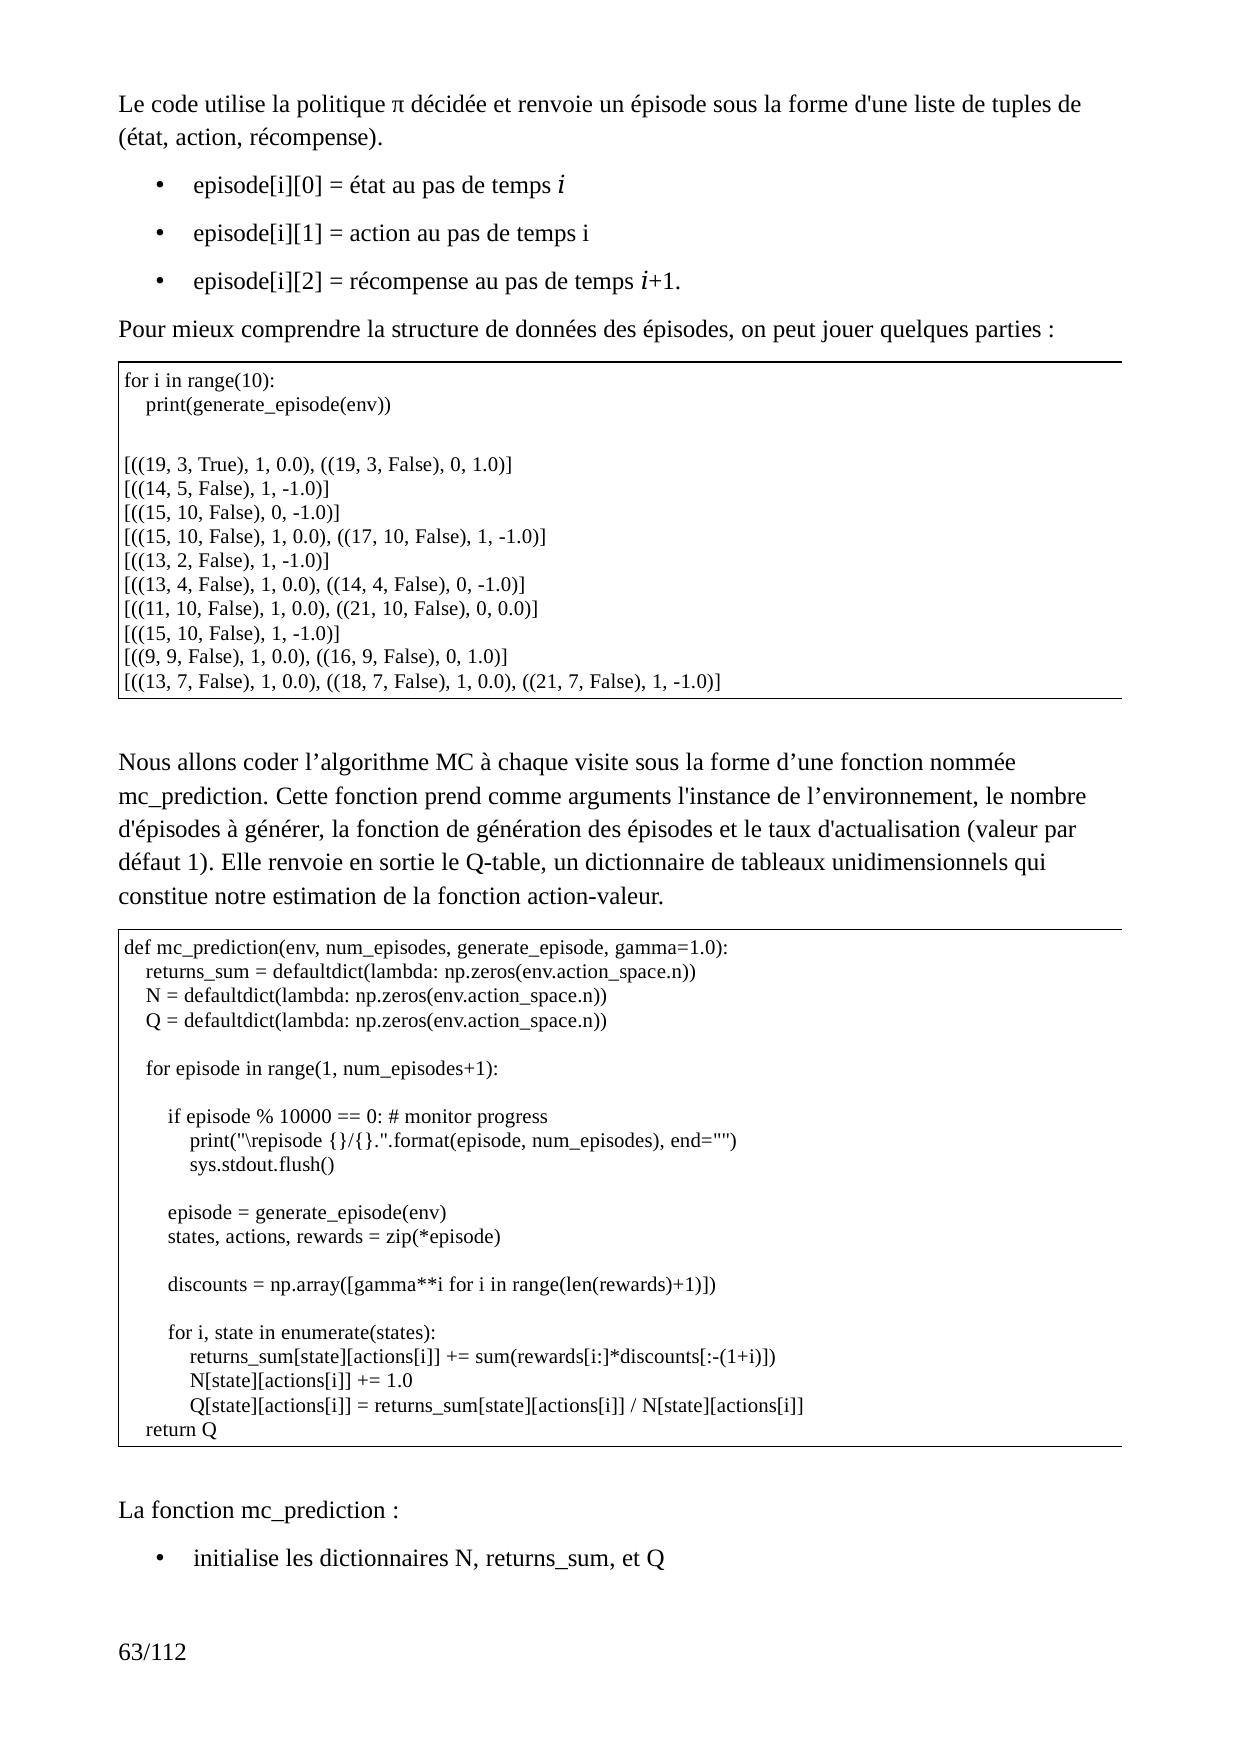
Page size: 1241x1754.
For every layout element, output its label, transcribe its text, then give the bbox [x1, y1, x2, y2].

list initialise les dictionnaires N, returns_sum, et Q [156, 1543, 1122, 1572]
list episode[i][0] = état au pas de temps 𝑖 [156, 170, 1122, 199]
text La fonction mc_prediction : [118, 1495, 1122, 1524]
table_cell [((19, 3, True), 1, 0.0), ((19, 3, False), 0, 1.0)] [((14, 5, False), 1, -1.0)] [((15, 10, False), 0, -1.0)] [((15, 10, False), 1, 0.0), ((17, 10, False), 1, -1.0)] [((13, 2, False), 1, -1.0)] [((13, 4, False), 1, 0.0), ((14, 4, False), 0, -1.0)] [((11, 10, False), 1, 0.0), ((21, 10, False), 0, 0.0)] [((15, 10, False), 1, -1.0)] [((9, 9, False), 1, 0.0), ((16, 9, False), 0, 1.0)] [((13, 7, False), 1, 0.0), ((18, 7, False), 1, 0.0), ((21, 7, False), 1, -1.0)] [119, 422, 1122, 698]
text Le code utilise la politique π décidée et renvoie un épisode sous la forme d'une liste de tuples de (état, action, récompense). [118, 88, 1122, 151]
table_header def mc_prediction(env, num_episodes, generate_episode, gamma=1.0): returns_sum = defaultdict(lambda: np.zeros(env.action_space.n)) N = defaultdict(lambda: np.zeros(env.action_space.n)) Q = defaultdict(lambda: np.zeros(env.action_space.n)) for episode in range(1, num_episodes+1): if episode % 10000 == 0: # monitor progress print("\repisode {}/{}.".format(episode, num_episodes), end="") sys.stdout.flush() episode = generate_episode(env) states, actions, rewards = zip(*episode) discounts = np.array([gamma**i for i in range(len(rewards)+1)]) for i, state in enumerate(states): returns_sum[state][actions[i]] += sum(rewards[i:]*discounts[:-(1+i)]) N[state][actions[i]] += 1.0 Q[state][actions[i]] = returns_sum[state][actions[i]] / N[state][actions[i]] return Q [119, 930, 1122, 1446]
text Nous allons coder l’algorithme MC à chaque visite sous la forme d’une fonction nommée mc_prediction. Cette fonction prend comme arguments l'instance de l’environnement, le nombre d'épisodes à générer, la fonction de génération des épisodes et le taux d'actualisation (valeur par défaut 1). Elle renvoie en sortie le Q-table, un dictionnaire de tableaux unidimensionnels qui constitue notre estimation de la fonction action-valeur. [118, 747, 1122, 909]
table_header for i in range(10): print(generate_episode(env)) [119, 363, 1122, 422]
list episode[i][2] = récompense au pas de temps 𝑖+1. [156, 266, 1122, 295]
list episode[i][1] = action au pas de temps i [156, 218, 1122, 247]
text Pour mieux comprendre la structure de données des épisodes, on peut jouer quelques parties : [118, 313, 1122, 343]
